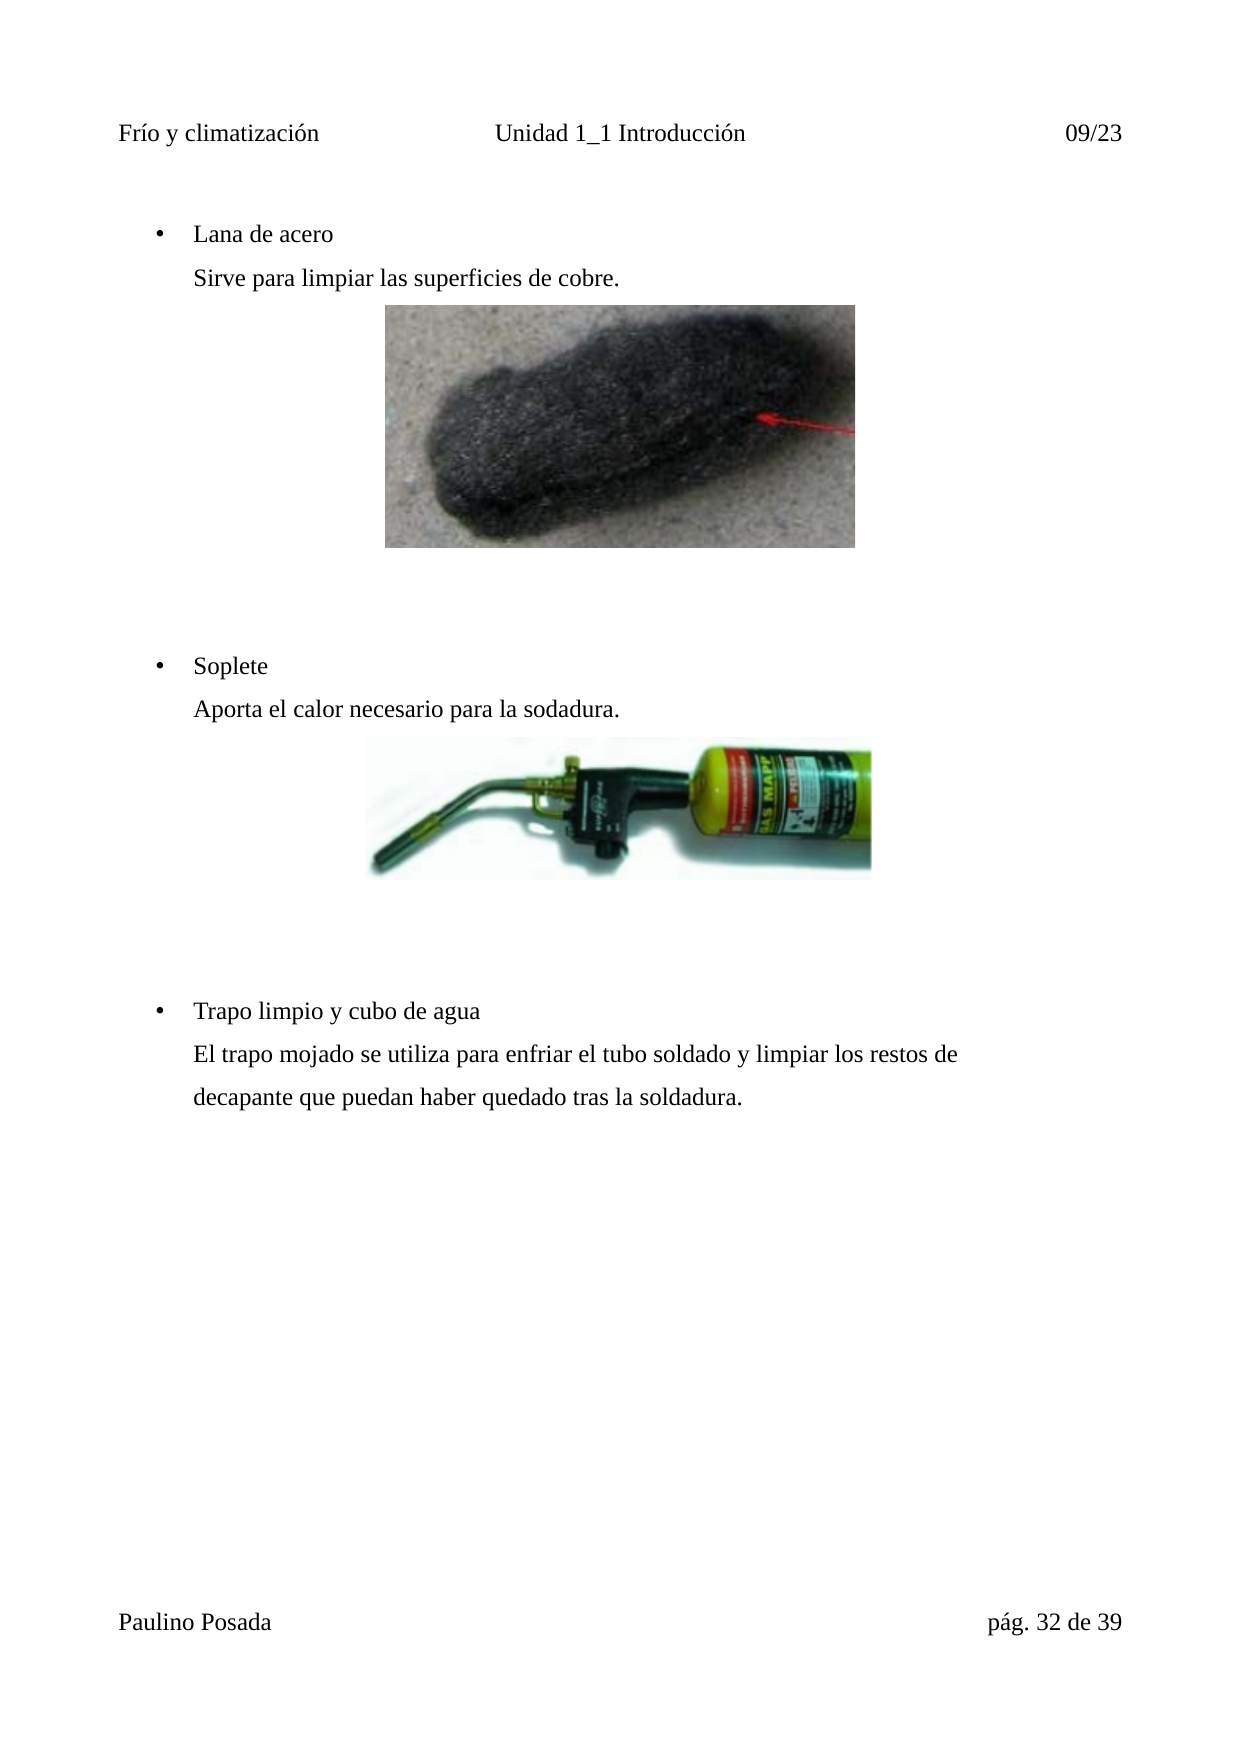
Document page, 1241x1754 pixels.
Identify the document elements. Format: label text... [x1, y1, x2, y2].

list Trapo limpio y cubo de agua El trapo mojado se utiliza para enfriar el tubo soldado y limpiar los restos de decapante que puedan haber quedado tras la soldadura. [156, 996, 1122, 1111]
picture [365, 737, 875, 880]
list Lana de acero Sirve para limpiar las superficies de cobre. [156, 219, 1122, 291]
list Soplete Aporta el calor necesario para la sodadura. [156, 651, 1122, 723]
picture [385, 305, 856, 548]
